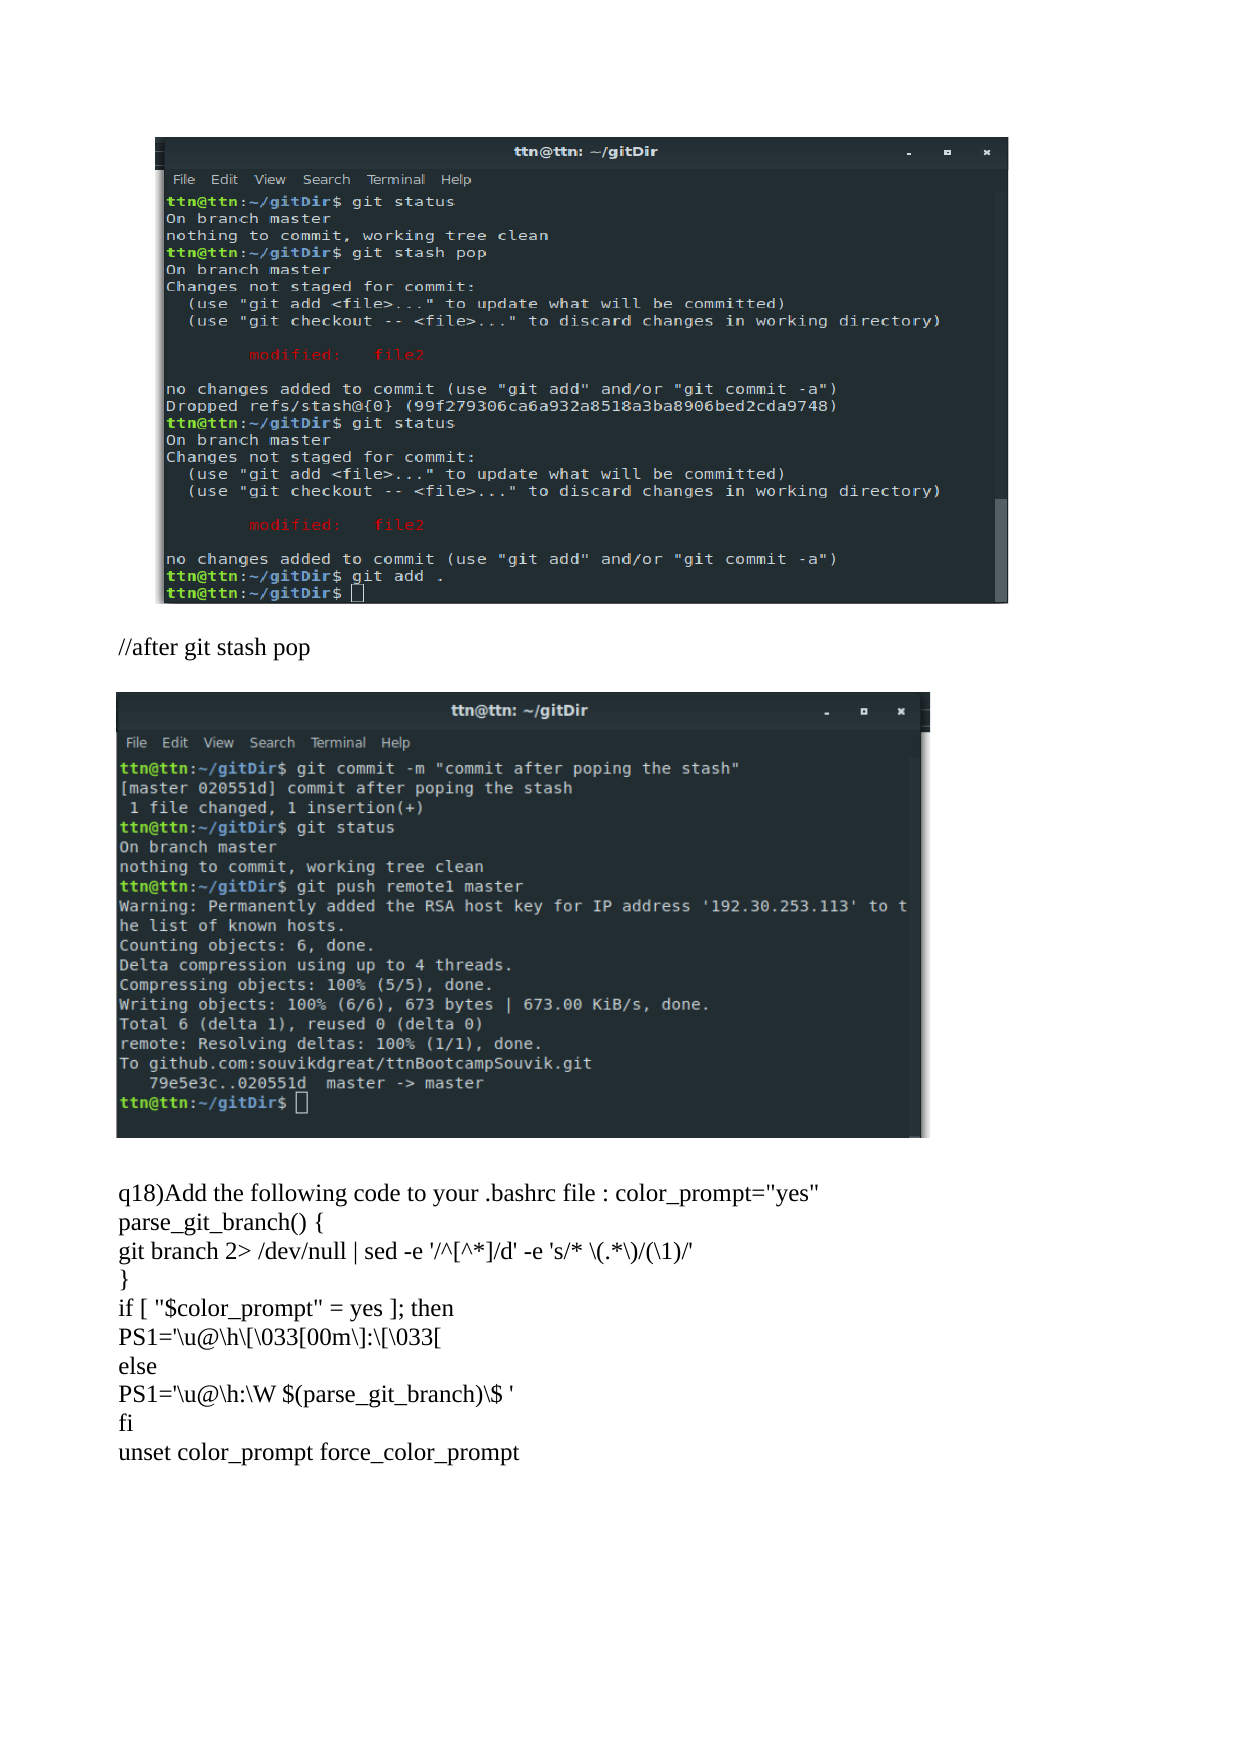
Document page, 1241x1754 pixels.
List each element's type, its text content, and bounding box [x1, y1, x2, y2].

picture [116, 692, 931, 1138]
text //after git stash pop [118, 632, 1122, 661]
picture [155, 137, 1009, 604]
text q18)Add the following code to your .bashrc file : color_prompt="yes" parse_git_branch() { git branch 2> /dev/null | sed -e '/^[^*]/d' -e 's/* \(.*\)/(\1)/' } if [ "$color_prompt" = yes ]; then PS1='\u@\h\[\033[00m\]:\[\033[ else PS1='\u@\h:\W $(parse_git_branch)\$ ' fi unset color_prompt force_color_prompt [118, 1178, 1122, 1466]
